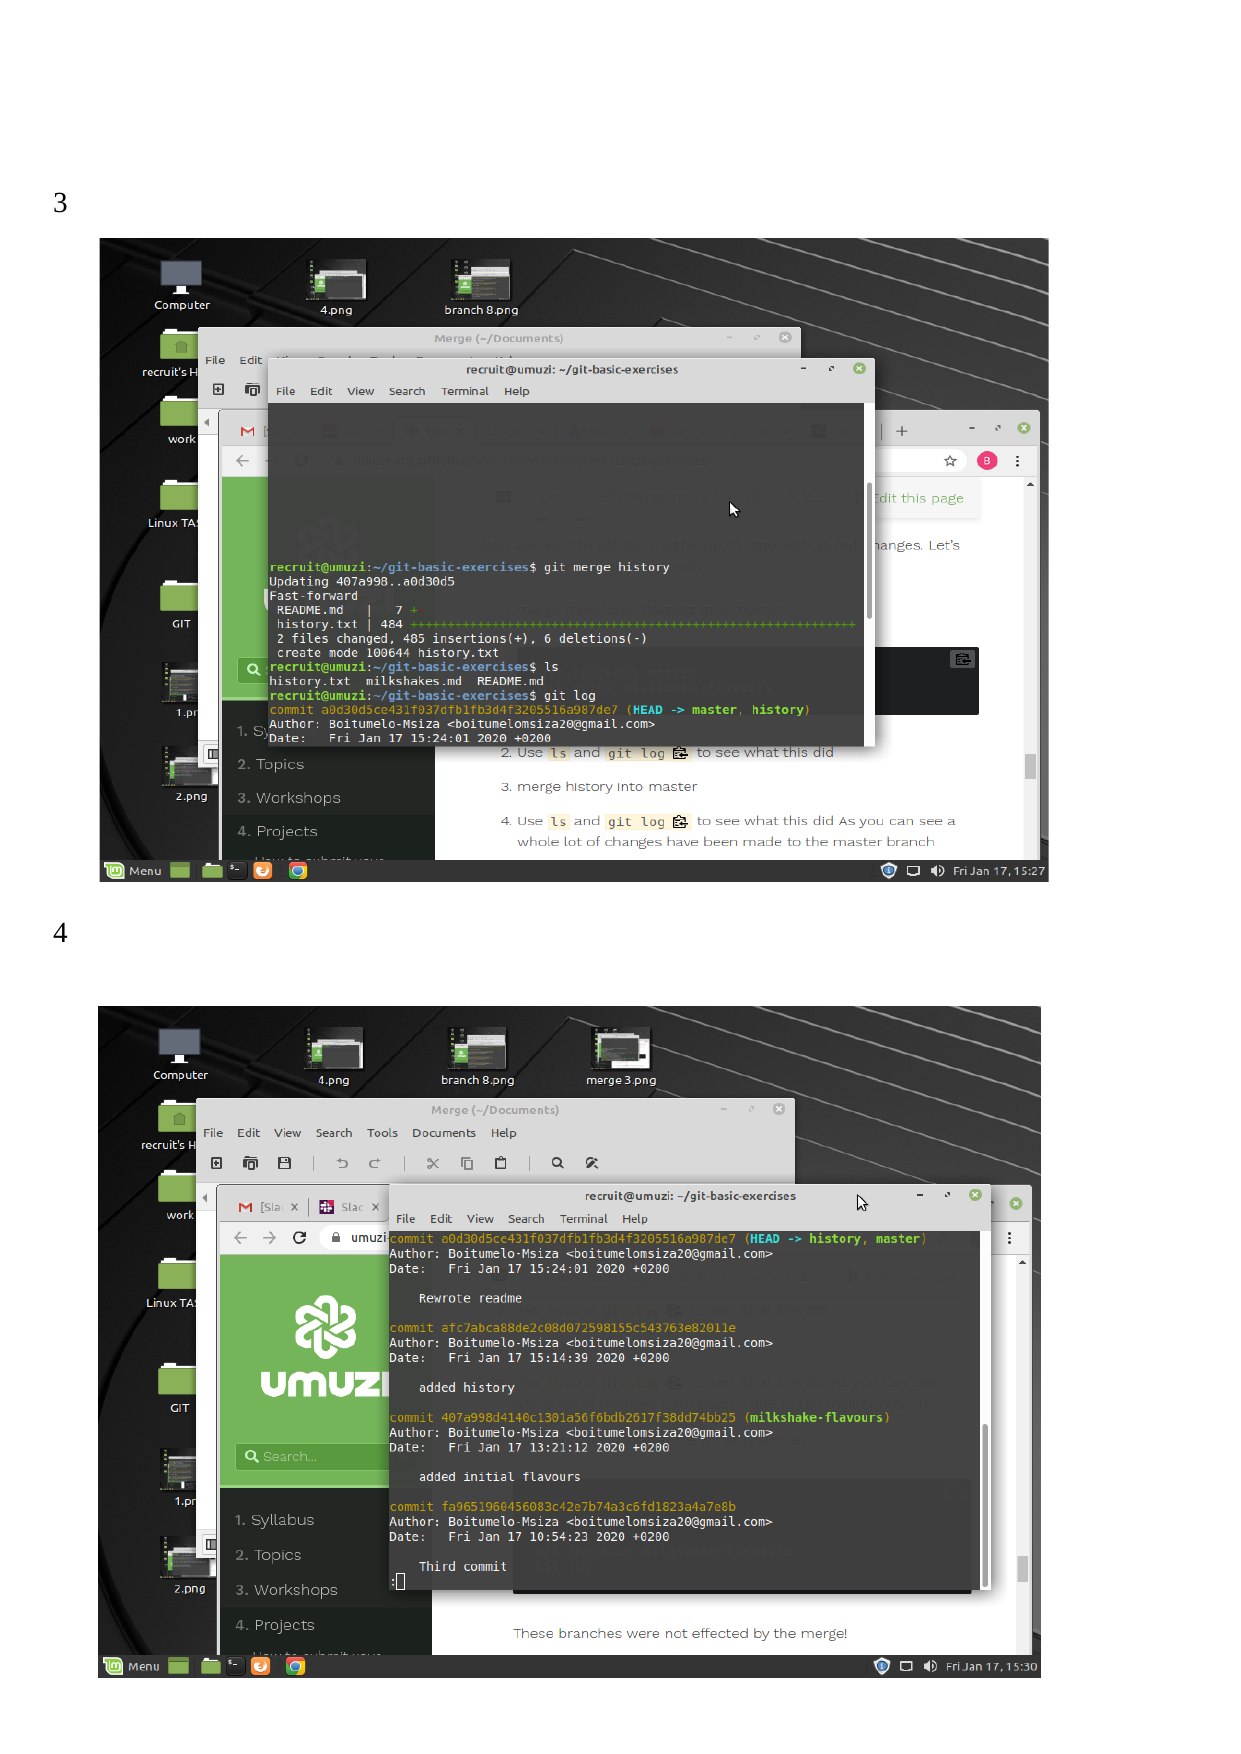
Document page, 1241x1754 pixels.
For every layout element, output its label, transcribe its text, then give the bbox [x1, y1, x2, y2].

text 4 [53, 915, 1123, 949]
picture [98, 1006, 1041, 1678]
picture [99, 238, 1049, 882]
text 3 [53, 185, 1123, 219]
